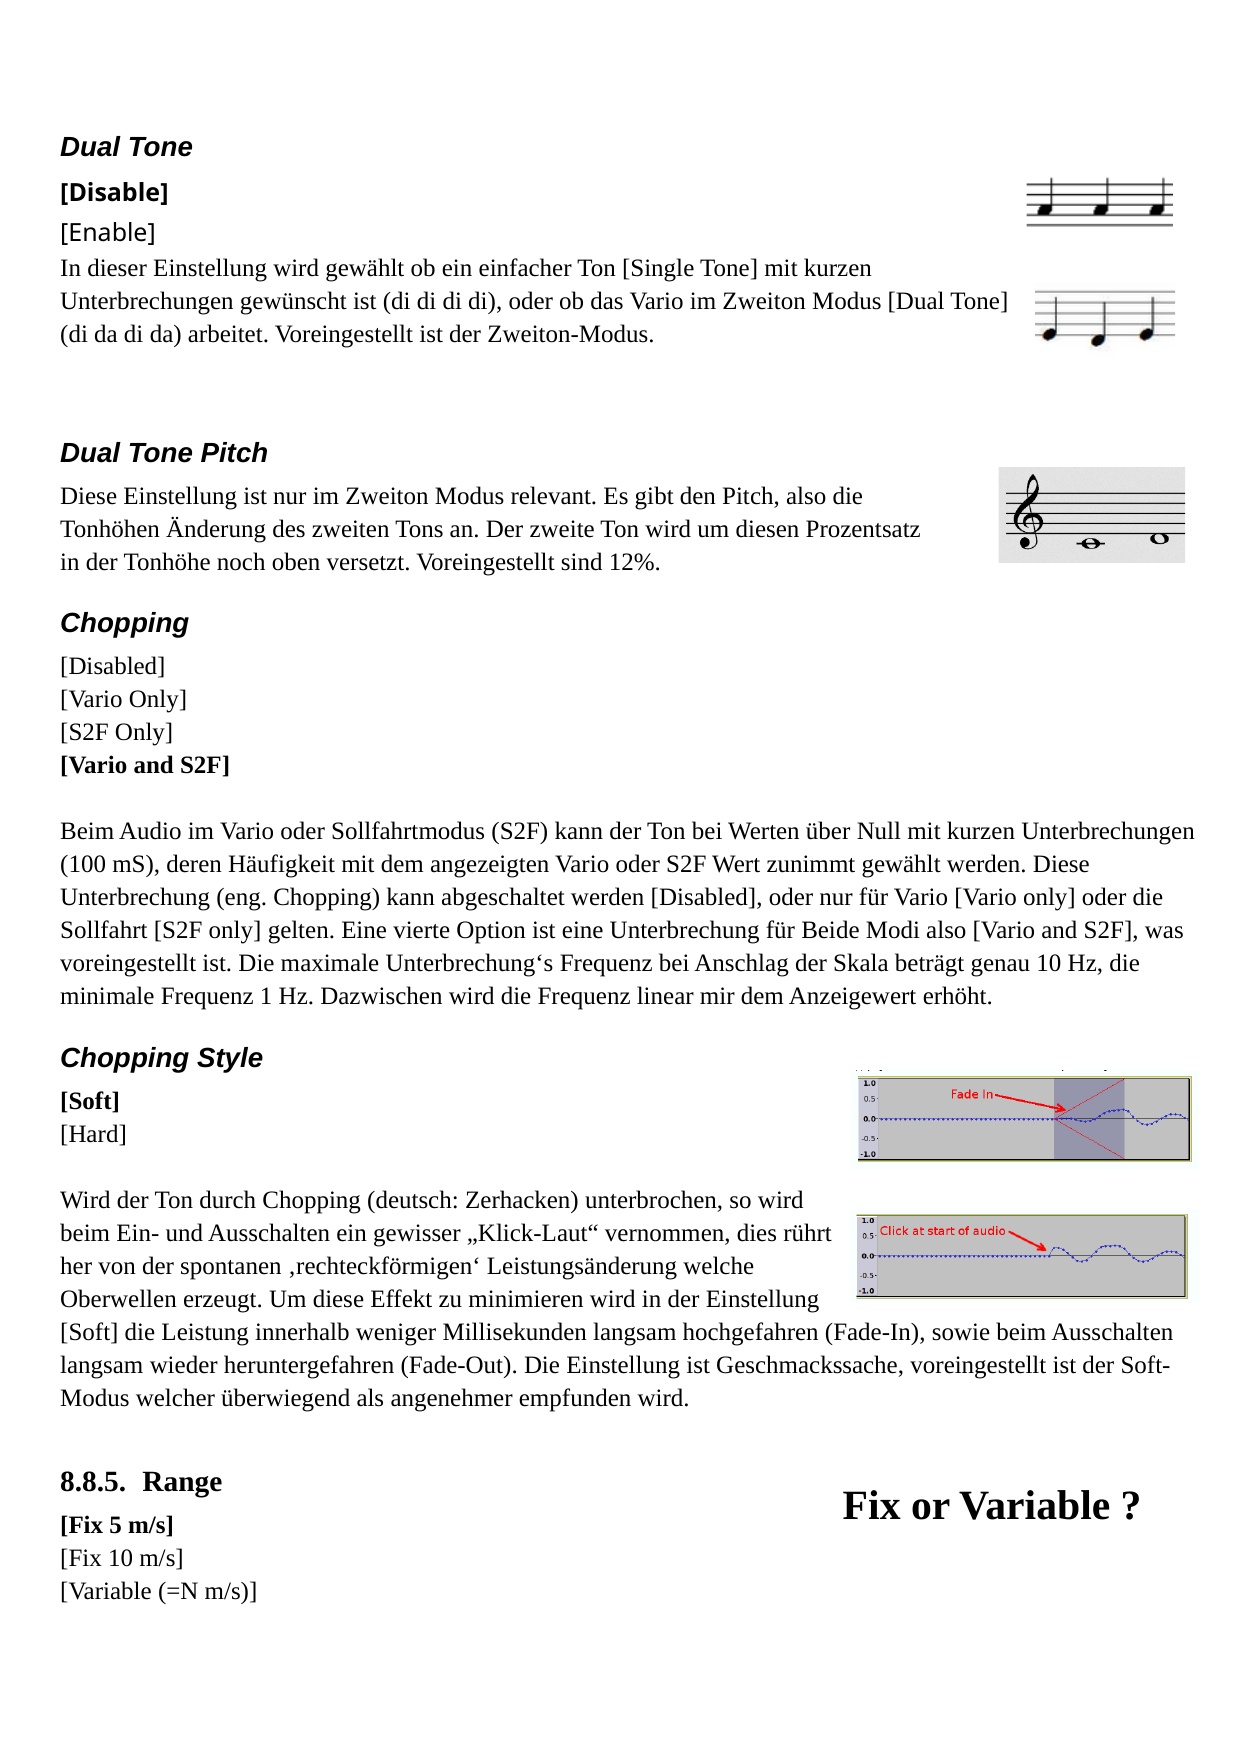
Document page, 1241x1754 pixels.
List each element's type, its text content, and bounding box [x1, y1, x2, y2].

text [1199, 1119, 1207, 1148]
text Beim Audio im Vario oder Sollfahrtmodus (S2F) kann der Ton bei Werten über Null mit kurzen Unterbrechungen (100 mS), deren Häufigkeit mit dem angezeigten Vario oder S2F Wert zunimmt gewählt werden. Diese Unterbrechung (eng. Chopping) kann abgeschaltet werden [Disabled], oder nur für Vario [Vario only] oder die Sollfahrt [S2F only] gelten. Eine vierte Option ist eine Unterbrechung für Beide Modi also [Vario and S2F], was voreingestellt ist. Die maximale Unterbrechung‘s Frequenz bei Anschlag der Skala beträgt genau 10 Hz, die minimale Frequenz 1 Hz. Dazwischen wird die Frequenz linear mir dem Anzeigewert erhöht. [60, 816, 1207, 1010]
text [Disabled] [60, 651, 1207, 680]
subtitle Range [60, 1464, 1207, 1497]
picture [851, 1070, 1199, 1169]
picture [1035, 268, 1176, 362]
text [Disable] [60, 175, 1026, 209]
subtitle Chopping Style [60, 1042, 1207, 1073]
text [1173, 175, 1207, 209]
text [Enable] [60, 214, 1207, 248]
subtitle Dual Tone Pitch [60, 436, 1207, 468]
text [Hard] [60, 1119, 851, 1148]
text [S2F Only] [60, 717, 1207, 746]
text Diese Einstellung ist nur im Zweiton Modus relevant. Es gibt den Pitch, also die Tonhöhen Änderung des zweiten Tons an. Der zweite Ton wird um diesen Prozentsatz in der Tonhöhe noch oben versetzt. Voreingestellt sind 12%. [60, 481, 1207, 576]
text [Fix 5 m/s] [60, 1510, 1207, 1539]
picture [849, 1210, 1200, 1302]
text [Fix 10 m/s] [60, 1543, 1207, 1572]
text [Variable (=N m/s)] [60, 1576, 1207, 1605]
text Wird der Ton durch Chopping (deutsch: Zerhacken) unterbrochen, so wird beim Ein- und Ausschalten ein gewisser „Klick-Laut“ vernommen, dies rührt her von der spontanen ‚rechteckförmigen‘ Leistungsänderung welche Oberwellen erzeugt. Um diese Effekt zu minimieren wird in der Einstellung [Soft] die Leistung innerhalb weniger Millisekunden langsam hochgefahren (Fade-In), sowie beim Ausschalten langsam wieder heruntergefahren (Fade-Out). Die Einstellung ist Geschmackssache, voreingestellt ist der Soft-Modus welcher überwiegend als angenehmer empfunden wird. [60, 1185, 1207, 1412]
text [1199, 1086, 1207, 1115]
subtitle Dual Tone [60, 131, 1207, 162]
picture [1026, 155, 1173, 245]
text In dieser Einstellung wird gewählt ob ein einfacher Ton [Single Tone] mit kurzen Unterbrechungen gewünscht ist (di di di di), oder ob das Vario im Zweiton Modus [Dual Tone] (di da di da) arbeitet. Voreingestellt ist der Zweiton-Modus. [60, 253, 1207, 348]
text [Soft] [60, 1086, 851, 1115]
picture [998, 467, 1185, 563]
text [Vario Only] [60, 684, 1207, 713]
text [Vario and S2F] [60, 750, 1207, 779]
subtitle Chopping [60, 607, 1207, 639]
